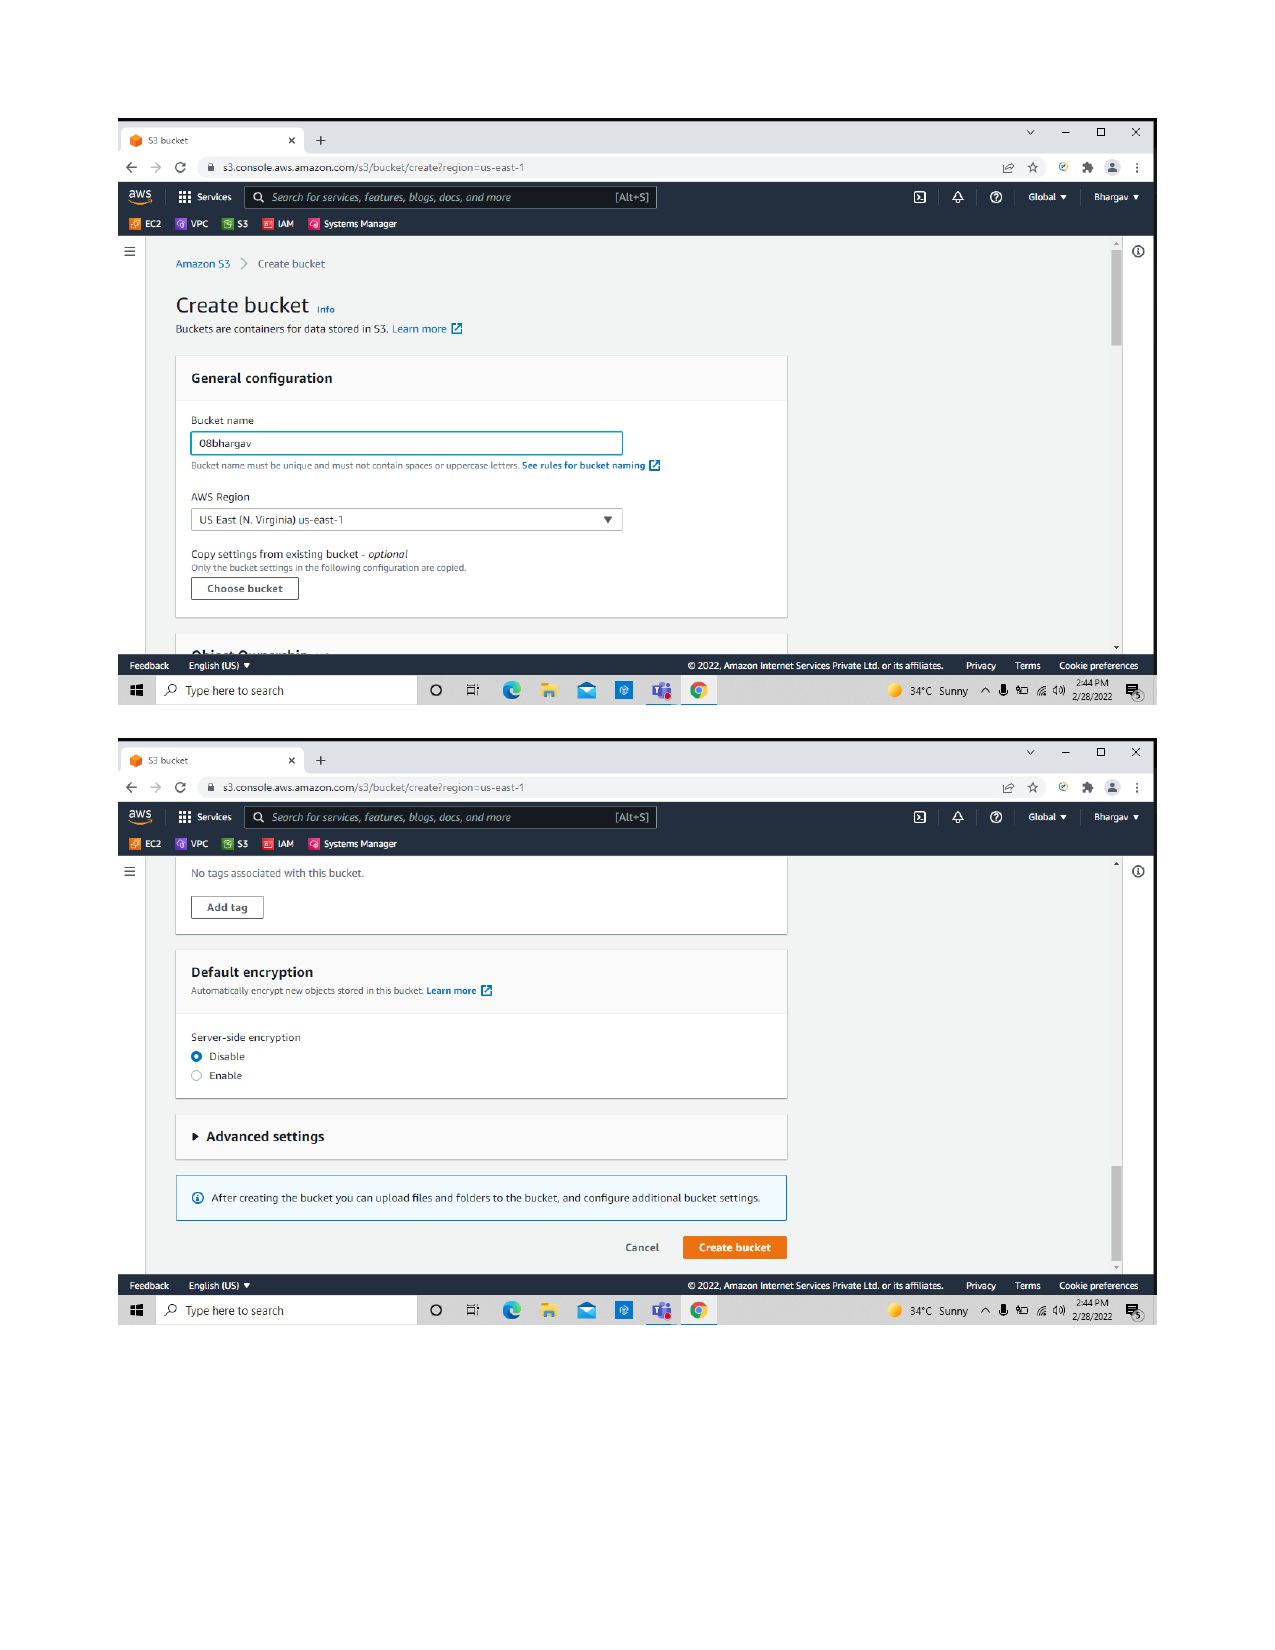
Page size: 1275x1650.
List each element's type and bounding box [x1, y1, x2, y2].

picture [118, 738, 1157, 1325]
picture [118, 118, 1157, 705]
